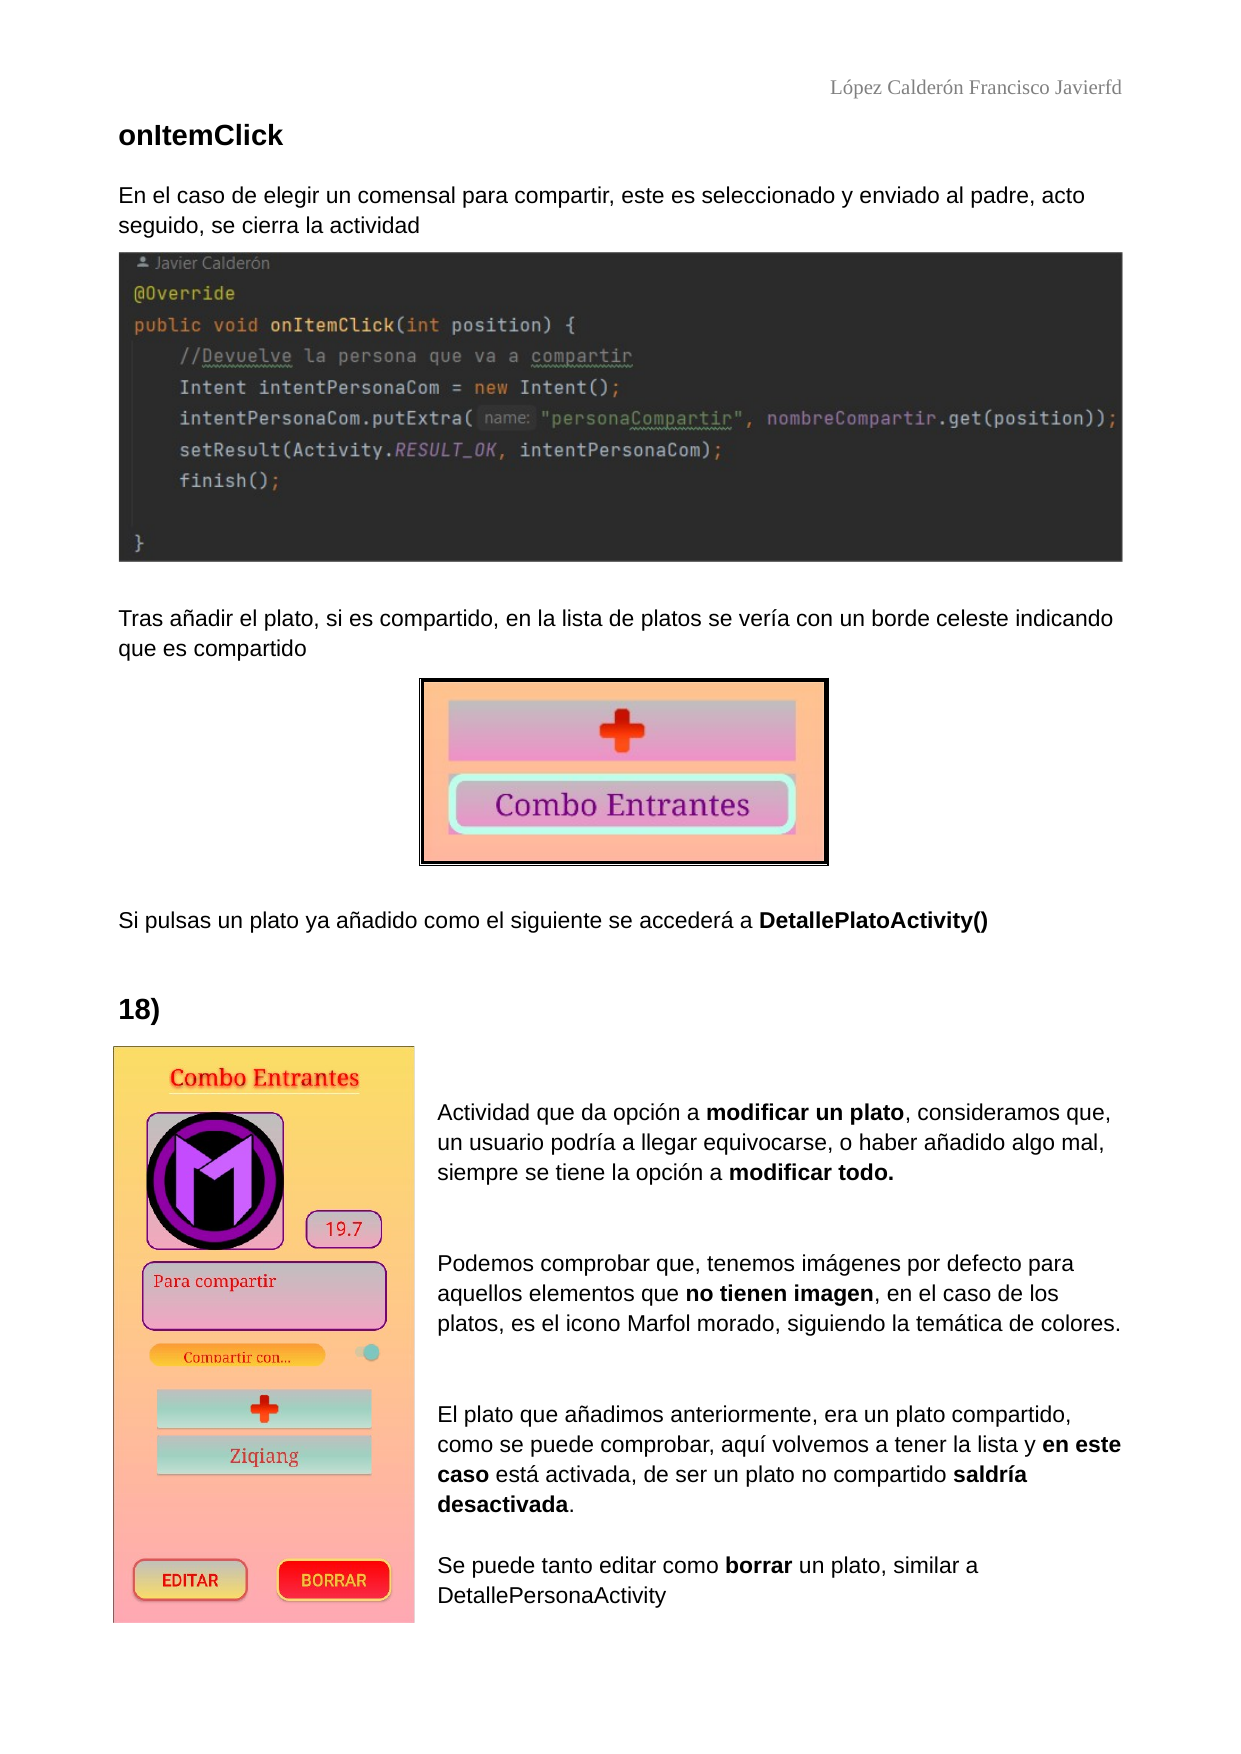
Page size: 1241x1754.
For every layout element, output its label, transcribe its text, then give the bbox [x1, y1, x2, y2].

text Tras añadir el plato, si es compartido, en la lista de platos se vería con un borde celeste indicando que es compartido [118, 605, 1122, 661]
text En el caso de elegir un comensal para compartir, este es seleccionado y enviado al padre, acto seguido, se cierra la actividad [118, 182, 1122, 238]
text El plato que añadimos anteriormente, era un plato compartido, como se puede comprobar, aquí volvemos a tener la lista y en este caso está activada, de ser un plato no compartido saldría desactivada. [437, 1401, 1122, 1518]
text Actividad que da opción a modificar un plato, consideramos que, un usuario podría a llegar equivocarse, o haber añadido algo mal, siempre se tiene la opción a modificar todo. [437, 1099, 1122, 1186]
text Se puede tanto editar como borrar un plato, similar a DetallePersonaActivity [437, 1552, 1122, 1608]
picture [118, 252, 1123, 562]
text Podemos comprobar que, tenemos imágenes por defecto para aquellos elementos que no tienen imagen, en el caso de los platos, es el icono Marfol morado, siguiendo la temática de colores. [437, 1250, 1122, 1337]
subtitle onItemClick [118, 118, 1122, 152]
picture [113, 1046, 415, 1623]
picture [424, 682, 824, 861]
text Si pulsas un plato ya añadido como el siguiente se accederá a DetallePlatoActivity() [118, 907, 1122, 933]
